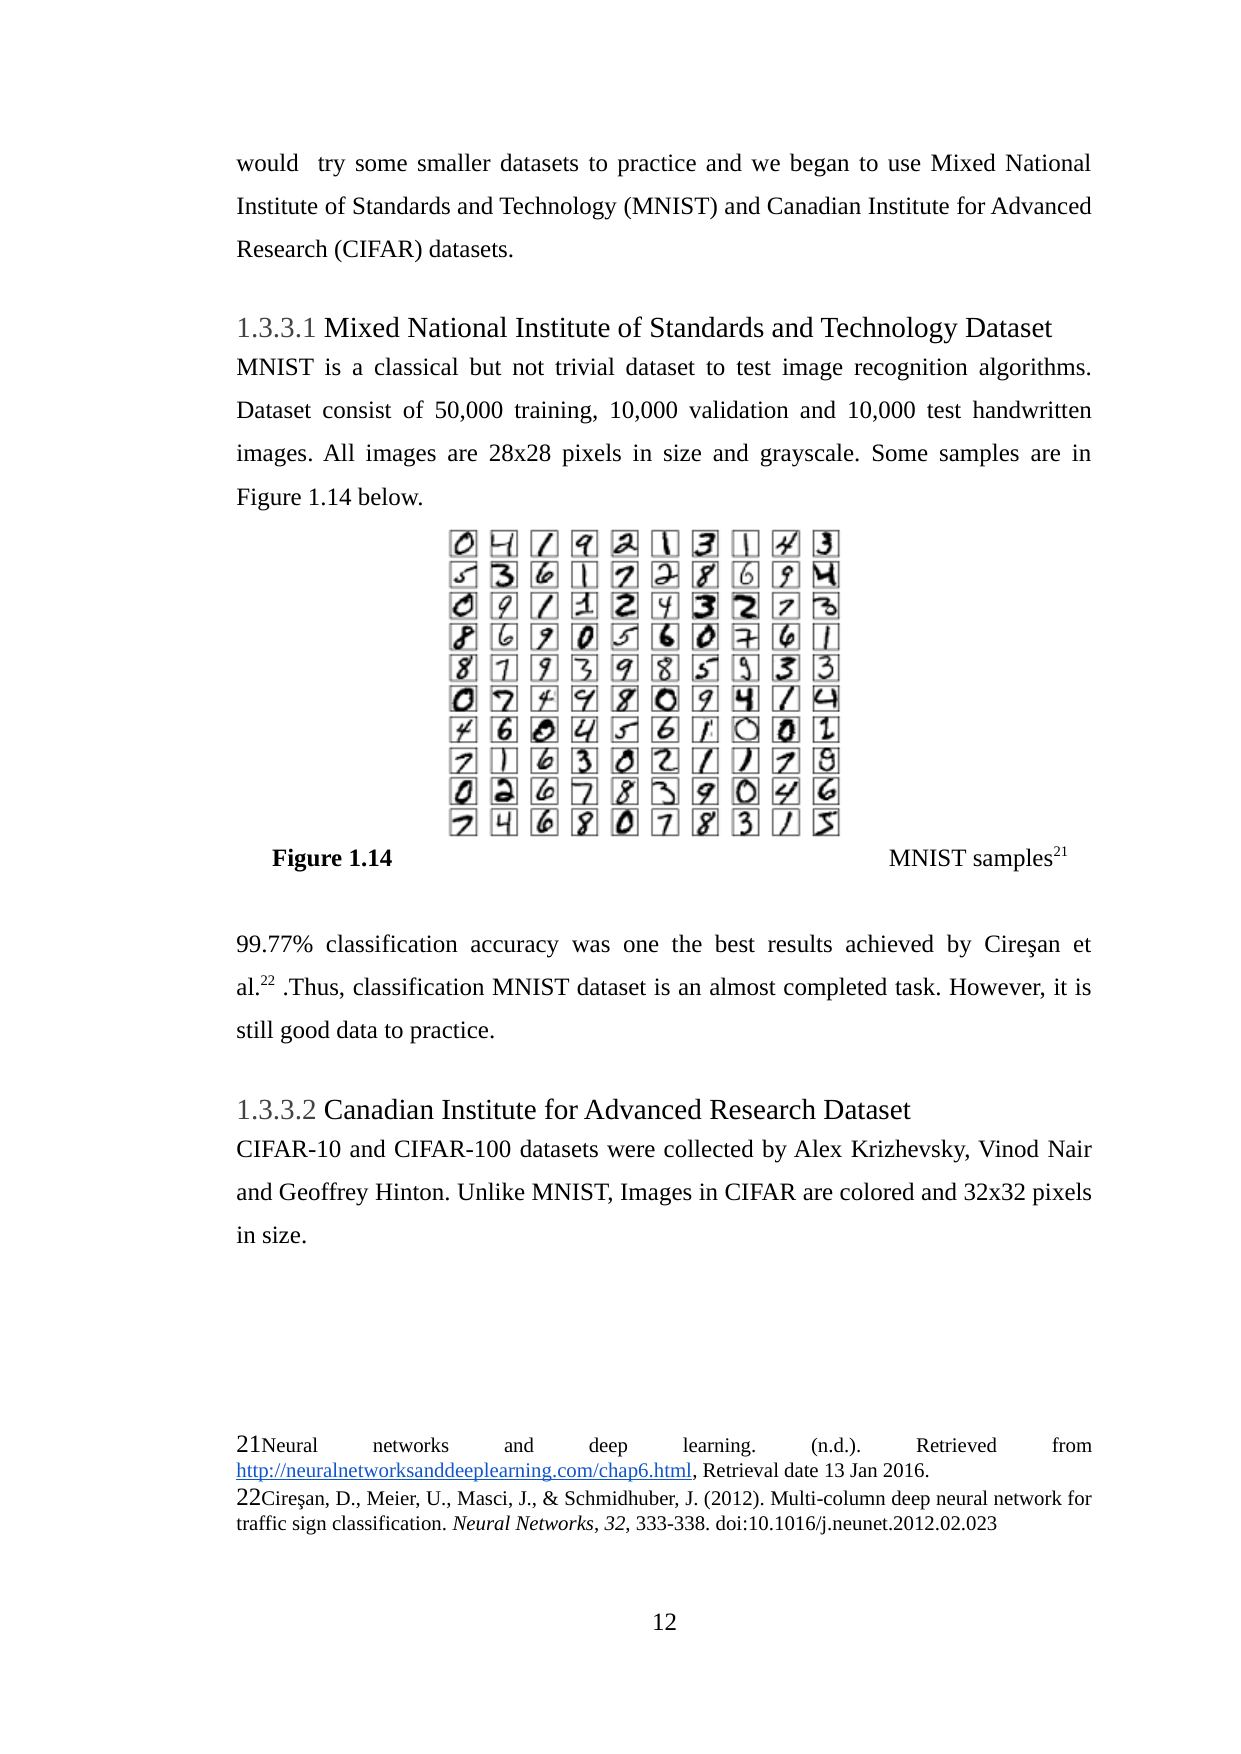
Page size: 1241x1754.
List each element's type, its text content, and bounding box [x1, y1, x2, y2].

text Cireşan, D., Meier, U., Masci, J., & Schmidhuber, J. (2012). Multi-column deep neural network for traffic sign classification. Neural Networks, 32, 333-338. doi:10.1016/j.neunet.2012.02.023 [236, 1482, 1093, 1535]
text MNIST is a classical but not trivial dataset to test image recognition algorithms. Dataset consist of 50,000 training, 10,000 validation and 10,000 test handwritten images. All images are 28x28 pixels in size and grayscale. Some samples are in Figure 1.14 below. [236, 352, 1093, 510]
subtitle 1.3.3.1 Mixed National Institute of Standards and Technology Dataset [236, 310, 1093, 344]
subtitle 1.3.3.2 Canadian Institute for Advanced Research Dataset [236, 1092, 1093, 1125]
text Neural networks and deep learning. (n.d.). Retrieved from http://neuralnetworksanddeeplearning.com/chap6.html, Retrieval date 13 Jan 2016. [236, 1429, 1093, 1482]
picture [446, 524, 846, 841]
text Figure 1.14 MNIST samples [236, 843, 1093, 872]
text 99.77% classification accuracy was one the best results achieved by Cireşan et al. .Thus, classification MNIST dataset is an almost completed task. However, it is still good data to practice. [236, 929, 1093, 1044]
text CIFAR-10 and CIFAR-100 datasets were collected by Alex Krizhevsky, Vinod Nair and Geoffrey Hinton. Unlike MNIST, Images in CIFAR are colored and 32x32 pixels in size. [236, 1134, 1093, 1249]
text would try some smaller datasets to practice and we began to use Mixed National Institute of Standards and Technology (MNIST) and Canadian Institute for Advanced Research (CIFAR) datasets. [236, 148, 1093, 263]
